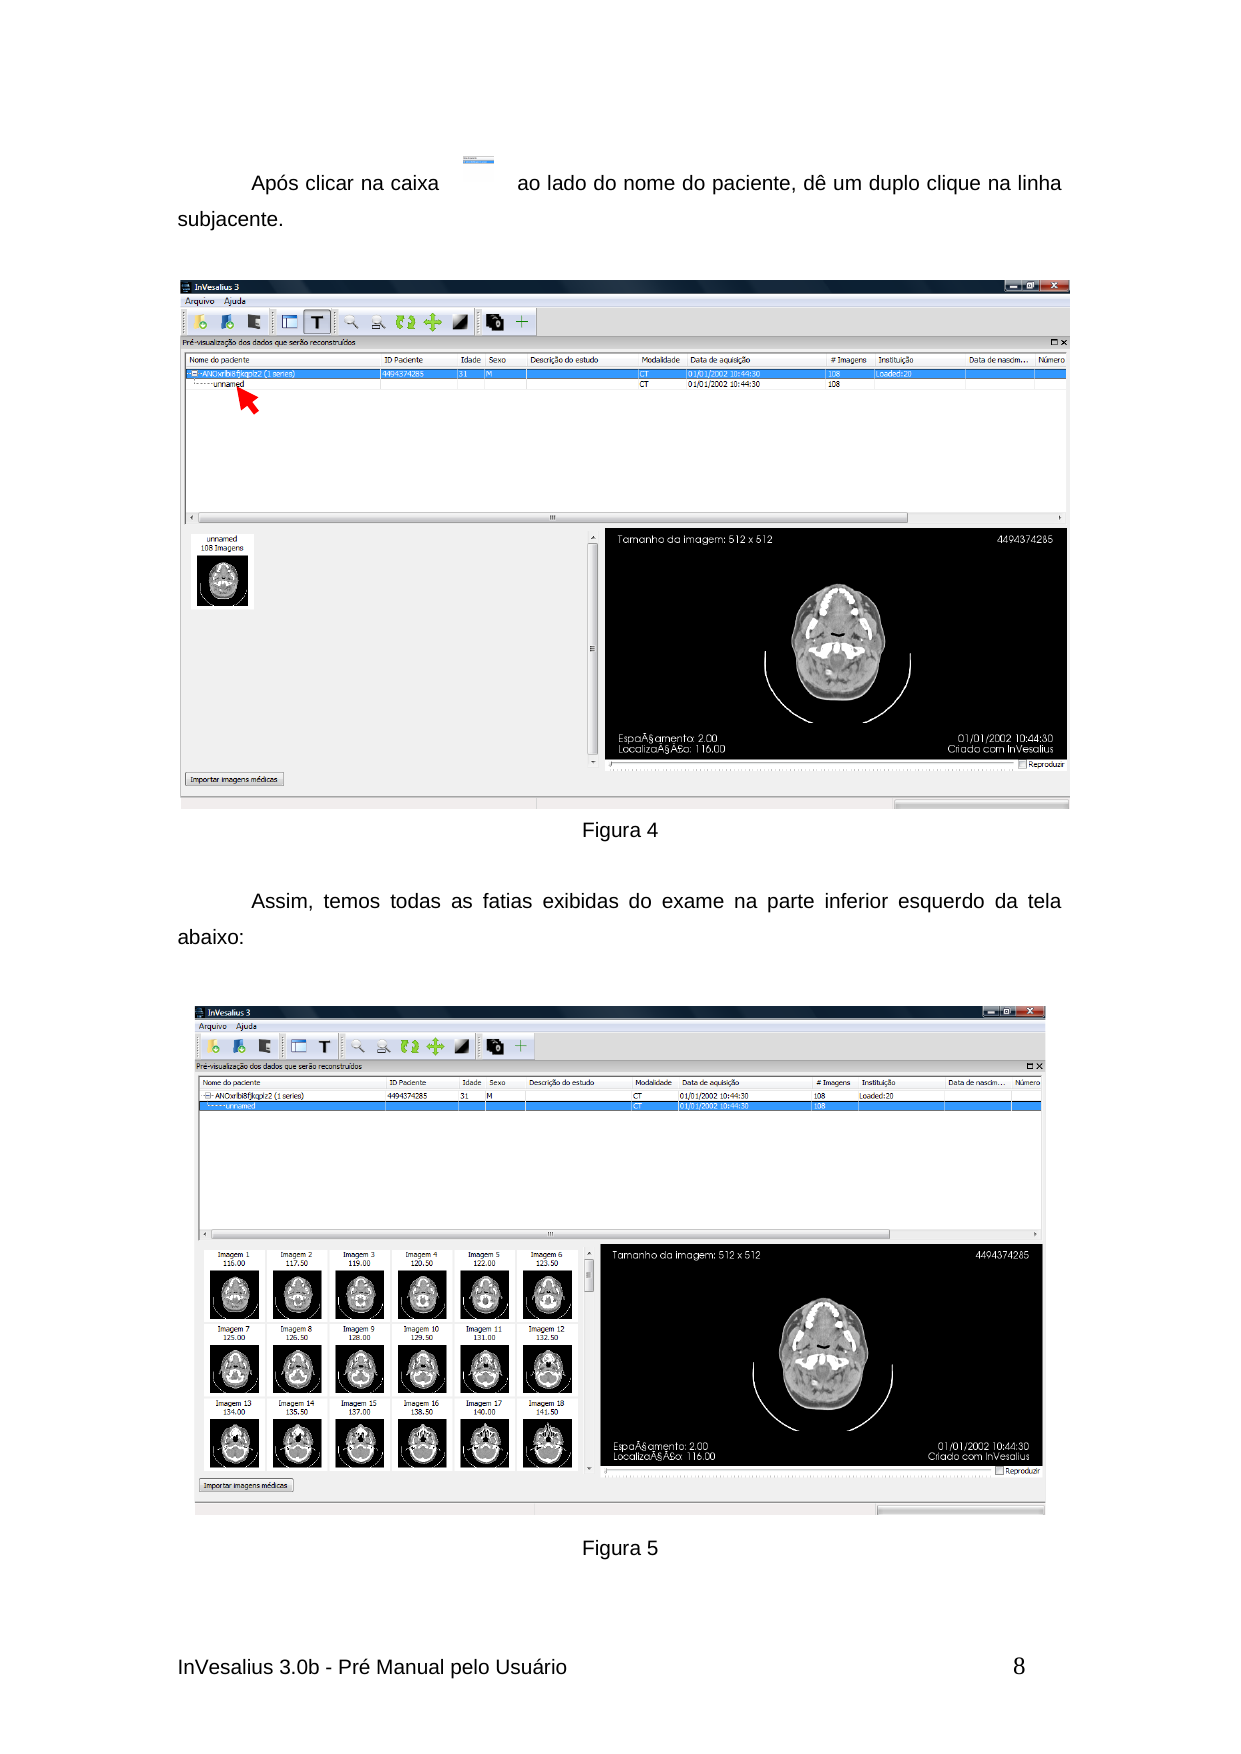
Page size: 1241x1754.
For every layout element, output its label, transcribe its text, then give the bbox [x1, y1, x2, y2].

picture [180, 280, 1070, 809]
text Após clicar na caixa ao lado do nome do paciente, dê um duplo clique na linha subjacente. [177, 148, 1063, 230]
text Figura 5 [177, 1535, 1063, 1559]
text Assim, temos todas as fatias exibidas do exame na parte inferior esquerdo da tela abaixo: [177, 889, 1063, 949]
picture [194, 1006, 1046, 1515]
text Figura 4 [177, 817, 1063, 841]
